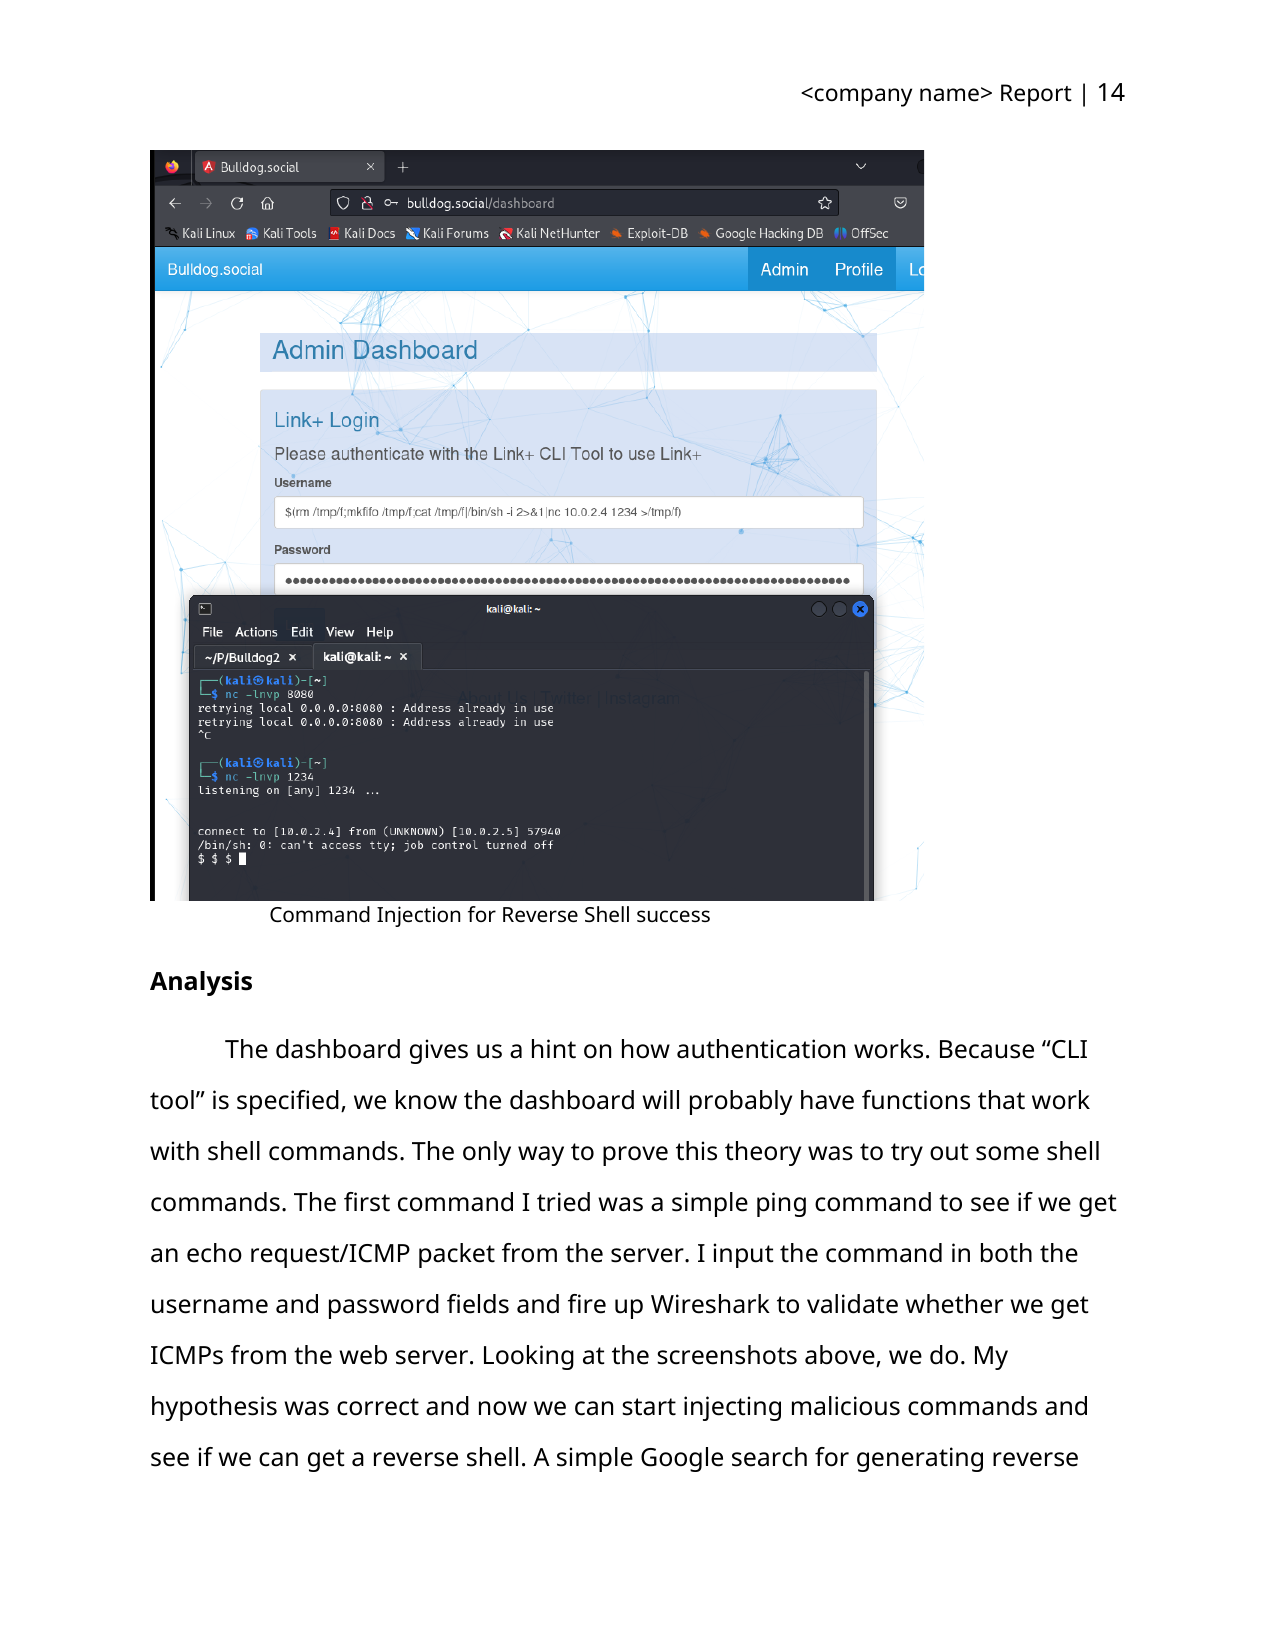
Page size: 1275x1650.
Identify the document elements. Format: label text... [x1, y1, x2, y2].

text Command Injection for Reverse Shell success [150, 901, 1125, 929]
text The dashboard gives us a hint on how authentication works. Because “CLI tool” is specified, we know the dashboard will probably have functions that work with shell commands. The only way to prove this theory was to try out some shell commands. The first command I tried was a simple ping command to see if we get an echo request/ICMP packet from the server. I input the command in both the username and password fields and fire up Wireshark to validate whether we get ICMPs from the web server. Looking at the screenshots above, we do. My hypothesis was correct and now we can start injecting malicious commands and see if we can get a reverse shell. A simple Google search for generating reverse [150, 1031, 1125, 1474]
picture [150, 150, 925, 901]
text Analysis [150, 963, 1125, 997]
